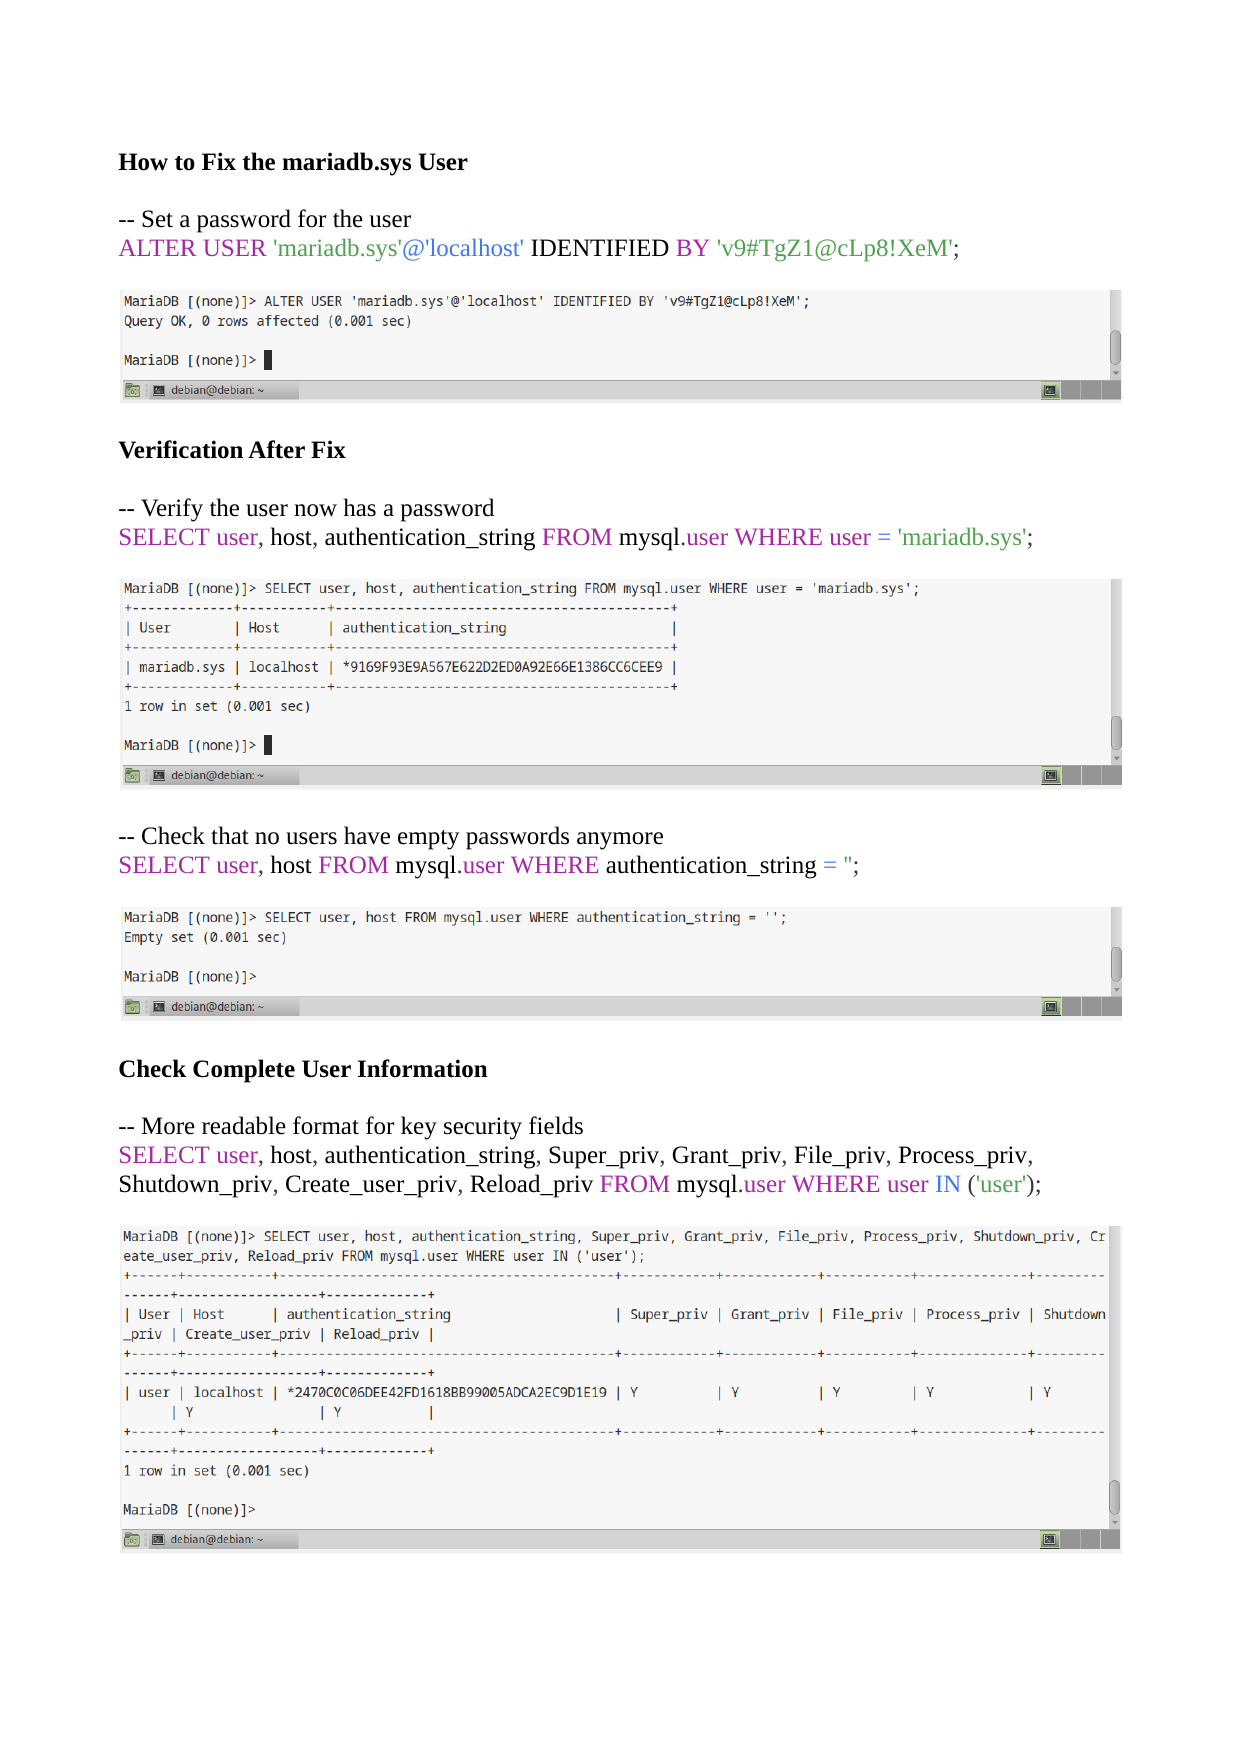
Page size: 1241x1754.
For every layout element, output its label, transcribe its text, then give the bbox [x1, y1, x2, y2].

text SELECT user, host, authentication_string FROM mysql.user WHERE user = 'mariadb.sys'; [118, 522, 1122, 550]
text SELECT user, host FROM mysql.user WHERE authentication_string = ''; [118, 850, 1122, 879]
text How to Fix the mariadb.sys User [118, 147, 1122, 176]
picture [118, 907, 1123, 1026]
text SELECT user, host, authentication_string, Super_priv, Grant_priv, File_priv, Process_priv, Shutdown_priv, Create_user_priv, Reload_priv FROM mysql.user WHERE user IN ('user'); [118, 1140, 1122, 1198]
picture [118, 579, 1123, 793]
text Check Complete User Information [118, 1054, 1122, 1083]
picture [118, 290, 1123, 407]
text -- Set a password for the user [118, 204, 1122, 233]
text -- Check that no users have empty passwords anymore [118, 821, 1122, 850]
text -- Verify the user now has a password [118, 493, 1122, 522]
text ALTER USER 'mariadb.sys'@'localhost' IDENTIFIED BY 'v9#TgZ1@cLp8!XeM'; [118, 233, 1122, 262]
picture [118, 1226, 1123, 1557]
text Verification After Fix [118, 435, 1122, 464]
text -- More readable format for key security fields [118, 1111, 1122, 1140]
